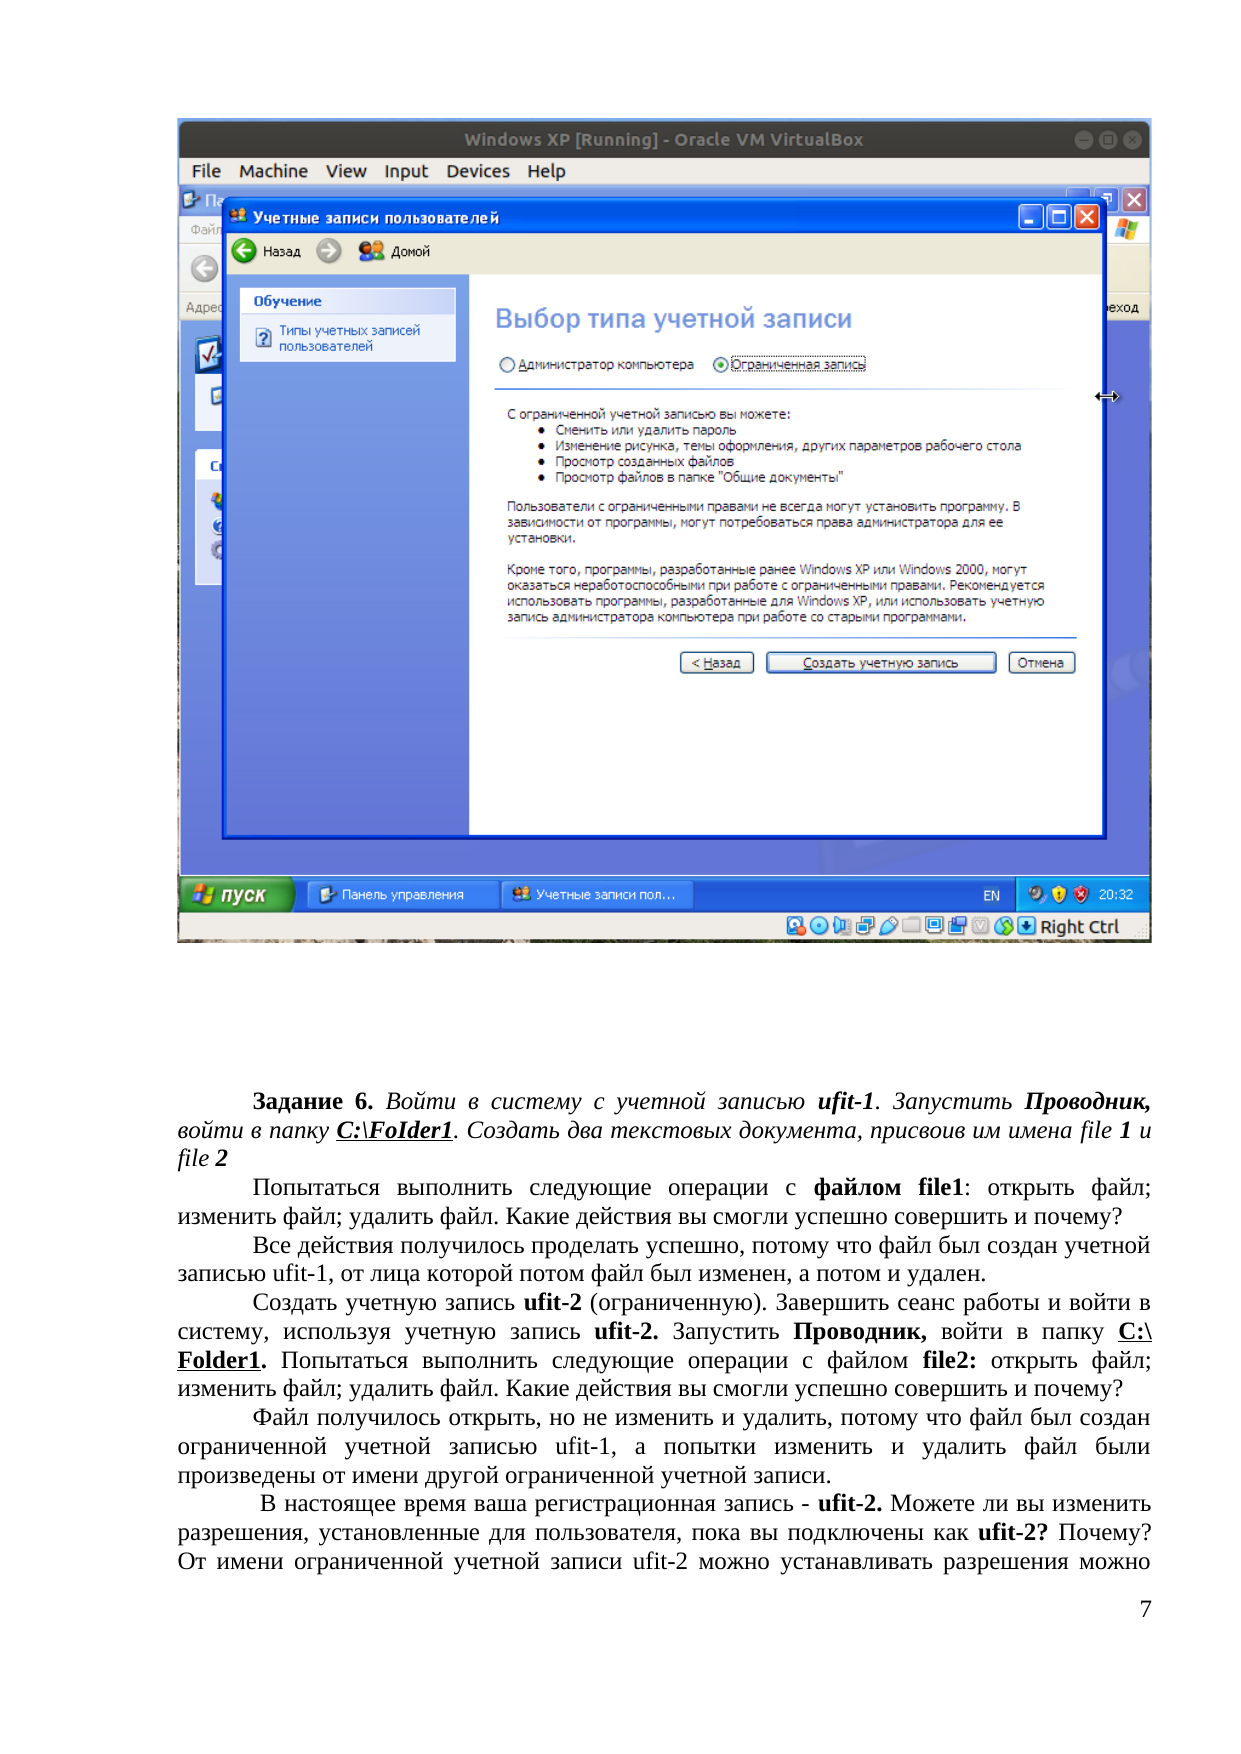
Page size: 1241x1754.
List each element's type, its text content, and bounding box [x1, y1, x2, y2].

text Файл получилось открыть, но не изменить и удалить, потому что файл был создан ограниченной учетной записью ufit-1, а попытки изменить и удалить файл были произведены от имени другой ограниченной учетной записи. [177, 1402, 1152, 1488]
text Создать учетную запись ufit-2 (ограниченную). Завершить сеанс работы и войти в систему, используя учетную за­пись ufit-2. Запустить Проводник, войти в папку C:\Folder1. Попытаться выполнить следующие операции с файлом file2: открыть файл; изменить файл; удалить файл. Какие действия вы смогли успешно совершить и по­чему? [177, 1287, 1152, 1402]
picture [177, 118, 1152, 943]
text Задание 6. Войти в систему с учетной записью ufit-1. Запустить Проводник, войти в папку C:\FoIder1. Создать два текстовых документа, присвоив им имена file 1 и file 2 [177, 1086, 1152, 1172]
text Попытаться выполнить следующие операции с файлом file1: открыть файл; изменить файл; удалить файл. Какие действия вы смогли успешно совершить и почему? [177, 1172, 1152, 1230]
text В настоящее время ваша регистрационная запись - ufit-2. Можете ли вы изменить разрешения, установленные для пользователя, пока вы под­ключены как ufit-2? Почему? От имени ограниченной учетной записи ufit-2 можно устанавливать разрешения можно [177, 1488, 1152, 1575]
text Все действия получилось проделать успешно, потому что файл был создан учетной записью ufit-1, от лица которой потом файл был изменен, а потом и удален. [177, 1230, 1152, 1287]
